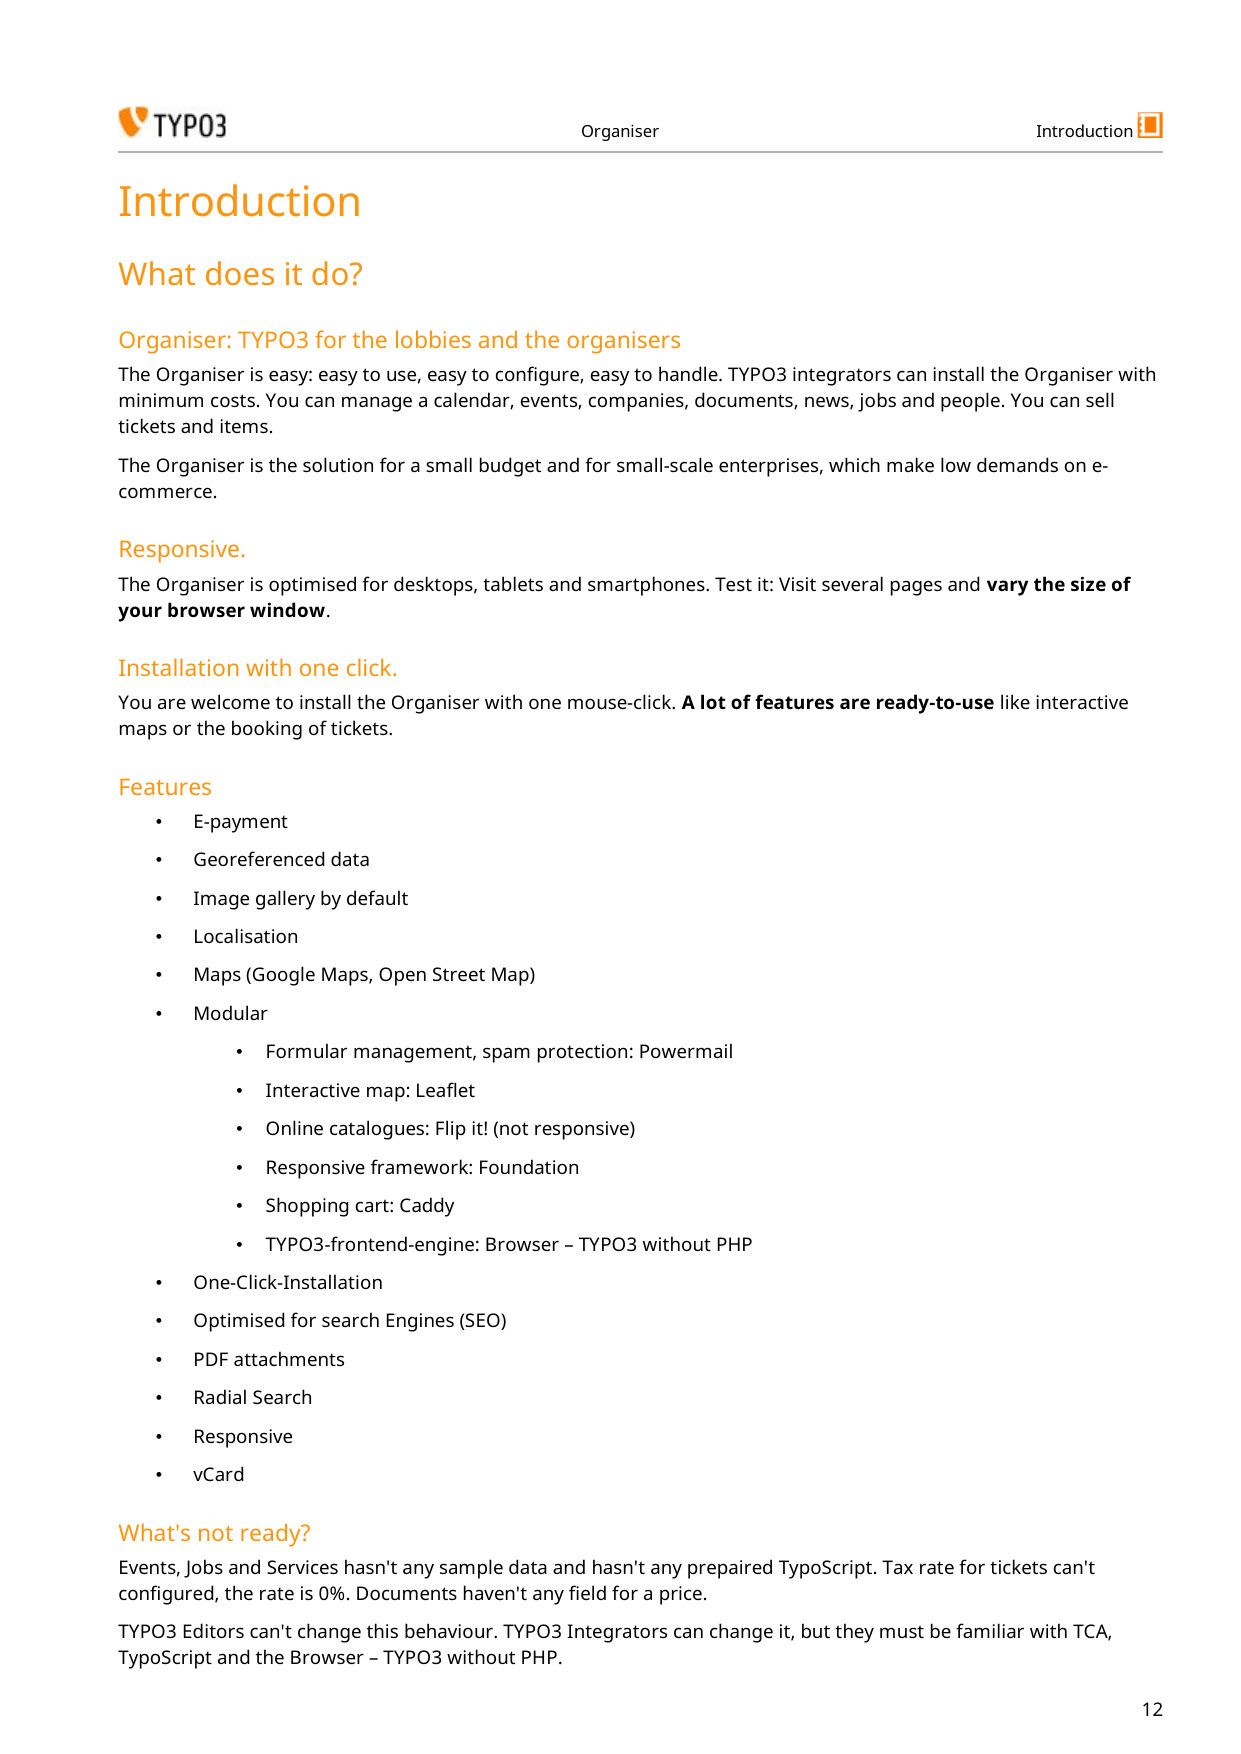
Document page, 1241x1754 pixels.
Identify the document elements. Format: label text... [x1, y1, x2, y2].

list One-Click-Installation [156, 1269, 1163, 1295]
subtitle Features [118, 771, 1163, 802]
subtitle Introduction [118, 172, 1163, 229]
list Formular management, spam protection: Powermail [236, 1038, 1163, 1064]
list Maps (Google Maps, Open Street Map) [156, 961, 1163, 987]
list Localisation [156, 923, 1163, 949]
list E-payment [156, 807, 1163, 833]
text TYPO3 Editors can't change this behaviour. TYPO3 Integrators can change it, but they must be familiar with TCA, TypoScript and the Browser – TYPO3 without PHP. [118, 1618, 1163, 1670]
list Modular [156, 1000, 1163, 1026]
subtitle What does it do? [118, 252, 1163, 295]
text The Organiser is the solution for a small budget and for small-scale enterprises, which make low demands on e-commerce. [118, 452, 1163, 504]
text The Organiser is optimised for desktops, tablets and smartphones. Test it: Visit several pages and vary the size of your browser window. [118, 570, 1163, 622]
subtitle Organiser: TYPO3 for the lobbies and the organisers [118, 324, 1163, 355]
list Image gallery by default [156, 884, 1163, 911]
list Shopping cart: Caddy [236, 1192, 1163, 1218]
list Optimised for search Engines (SEO) [156, 1307, 1163, 1333]
list Responsive [156, 1423, 1163, 1449]
subtitle Responsive. [118, 533, 1163, 564]
list TYPO3-frontend-engine: Browser – TYPO3 without PHP [236, 1230, 1163, 1256]
text The Organiser is easy: easy to use, easy to configure, easy to handle. TYPO3 integrators can install the Organiser with minimum costs. You can manage a calendar, events, companies, documents, news, jobs and people. You can sell tickets and items. [118, 361, 1163, 439]
list Interactive map: Leaflet [236, 1077, 1163, 1103]
list vCard [156, 1461, 1163, 1487]
picture [118, 106, 227, 138]
list Responsive framework: Foundation [236, 1153, 1163, 1179]
list Radial Search [156, 1384, 1163, 1410]
list Georeferenced data [156, 846, 1163, 872]
list PDF attachments [156, 1346, 1163, 1372]
picture [1137, 112, 1163, 138]
text You are welcome to install the Organiser with one mouse-click. A lot of features are ready-to-use like interactive maps or the booking of tickets. [118, 689, 1163, 741]
list Online catalogues: Flip it! (not responsive) [236, 1115, 1163, 1141]
subtitle Installation with one click. [118, 652, 1163, 683]
text Events, Jobs and Services hasn't any sample data and hasn't any prepaired TypoScript. Tax rate for tickets can't configured, the rate is 0%. Documents haven't any field for a price. [118, 1553, 1163, 1606]
subtitle What's not ready? [118, 1517, 1163, 1548]
